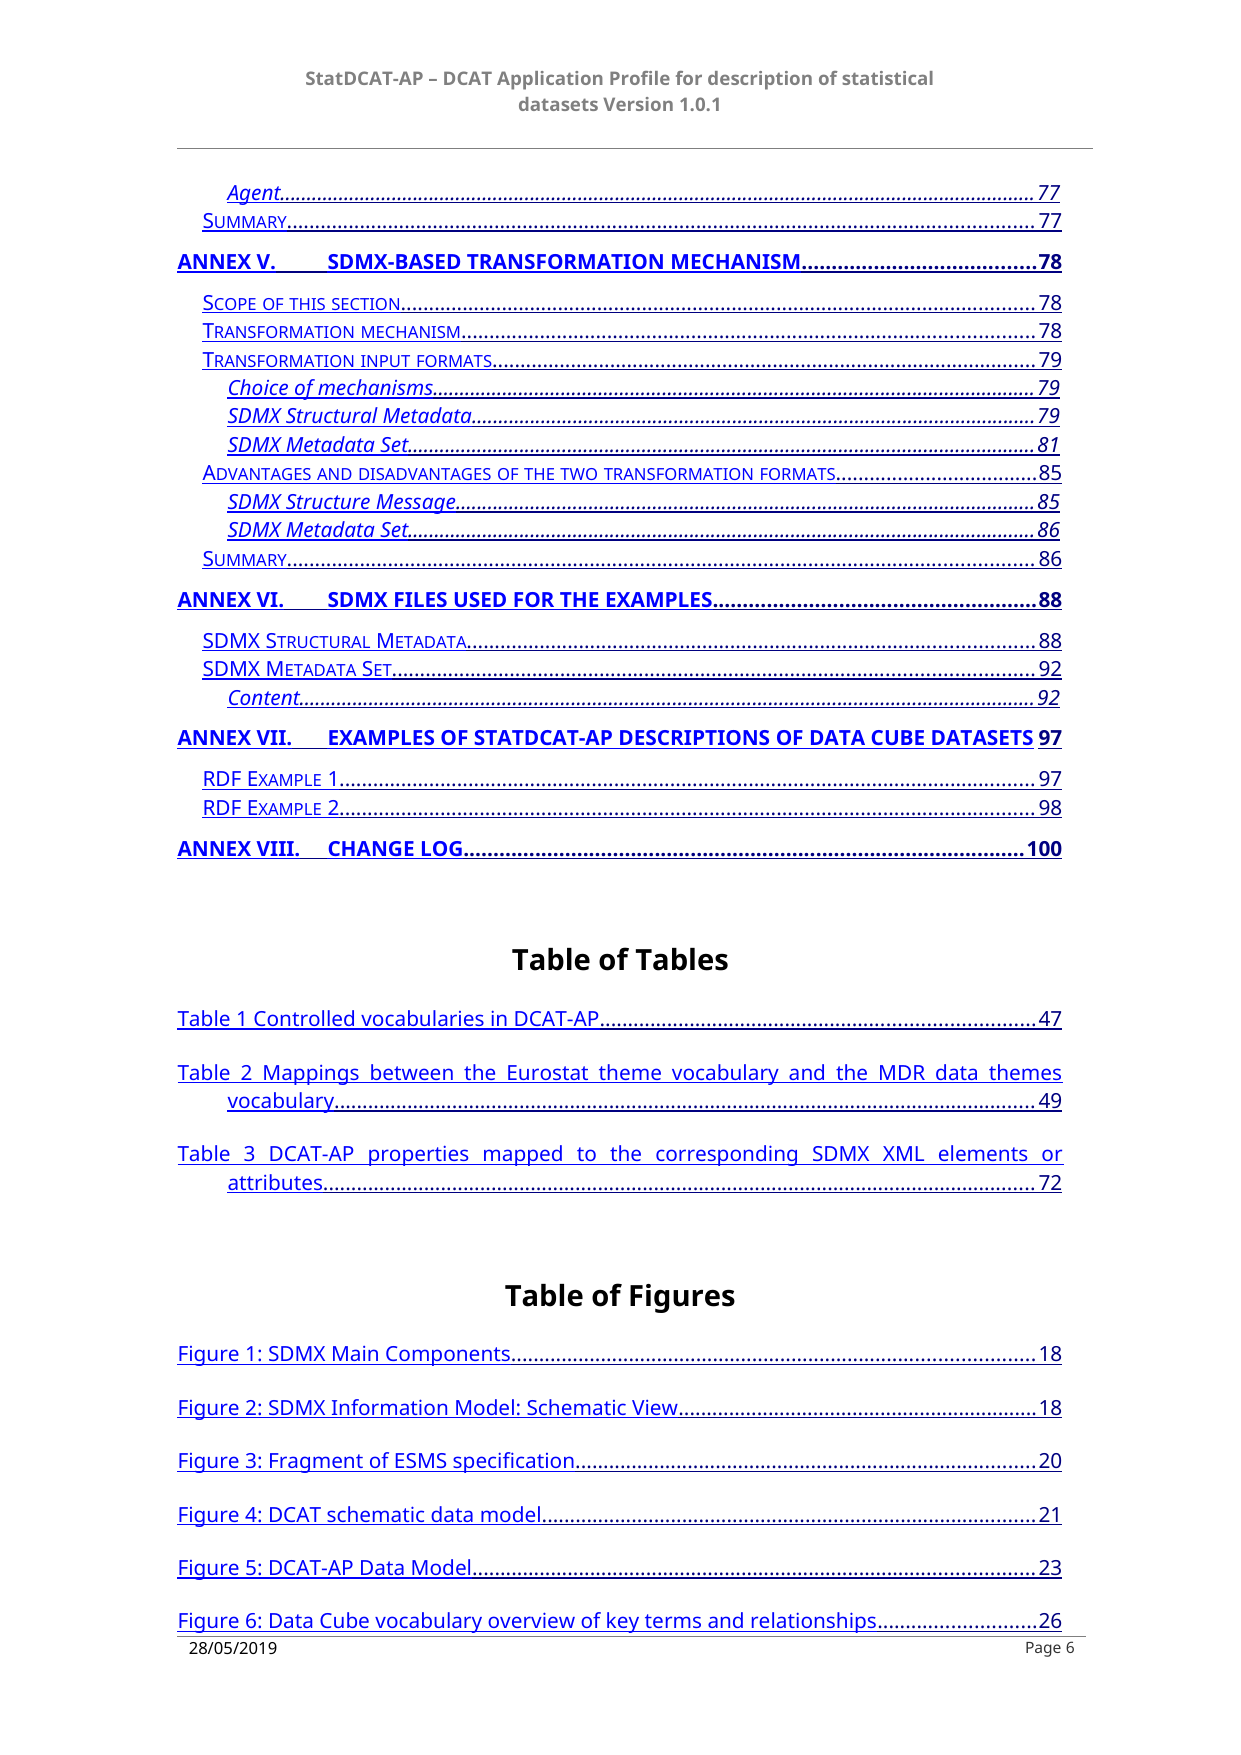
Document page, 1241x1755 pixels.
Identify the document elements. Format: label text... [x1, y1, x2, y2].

text Table 1 Controlled vocabularies in DCAT-AP 47 [177, 1004, 1063, 1033]
text Annex VIII. Change Log 100 [177, 834, 1063, 862]
text Scope of this section 78 [202, 288, 1063, 316]
text Annex VII. Examples of StatDCAT-AP descriptions of Data Cube DataSets 97 [177, 723, 1063, 752]
text Table 3 DCAT-AP properties mapped to the corresponding SDMX XML elements or attributes 72 [177, 1139, 1063, 1164]
text Transformation input formats 79 [202, 345, 1063, 373]
text RDF Example 2 98 [202, 793, 1063, 821]
text Figure 6: Data Cube vocabulary overview of key terms and relationships 26 [177, 1607, 1063, 1635]
text Annex VI. SDMX Files used for the examples 88 [177, 585, 1063, 613]
text Summary 77 [202, 206, 1063, 234]
text SDMX Metadata Set 81 [227, 430, 1063, 458]
text SDMX Metadata Set 92 [202, 654, 1063, 683]
text Figure 3: Fragment of ESMS specification 20 [177, 1446, 1063, 1475]
text Advantages and disadvantages of the two transformation formats 85 [202, 458, 1063, 487]
text Content 92 [227, 683, 1063, 711]
text Figure 2: SDMX Information Model: Schematic View 18 [177, 1393, 1063, 1421]
text Table 3 DCAT-AP properties mapped to the corresponding SDMX XML elements or attributes 72 [177, 1165, 1063, 1196]
text Choice of mechanisms 79 [227, 373, 1063, 402]
text Figure 4: DCAT schematic data model 21 [177, 1500, 1063, 1528]
title Table of Figures [177, 1275, 1063, 1314]
text Transformation mechanism 78 [202, 316, 1063, 345]
title Table of Tables [177, 939, 1063, 979]
text Agent 77 [227, 178, 1063, 206]
text Figure 5: DCAT-AP Data Model 23 [177, 1553, 1063, 1582]
text Table 2 Mappings between the Eurostat theme vocabulary and the MDR data themes vocabulary 49 [177, 1058, 1063, 1082]
text RDF Example 1 97 [202, 764, 1063, 793]
text Figure 1: SDMX Main Components 18 [177, 1339, 1063, 1368]
text SDMX Structural Metadata 88 [202, 626, 1063, 654]
text Annex V. SDMX-based Transformation Mechanism 78 [177, 247, 1063, 275]
text Table 2 Mappings between the Eurostat theme vocabulary and the MDR data themes vocabulary 49 [177, 1083, 1063, 1114]
text Summary 86 [202, 544, 1063, 572]
text SDMX Structural Metadata 79 [227, 402, 1063, 430]
text SDMX Metadata Set 86 [227, 515, 1063, 544]
text SDMX Structure Message 85 [227, 487, 1063, 515]
